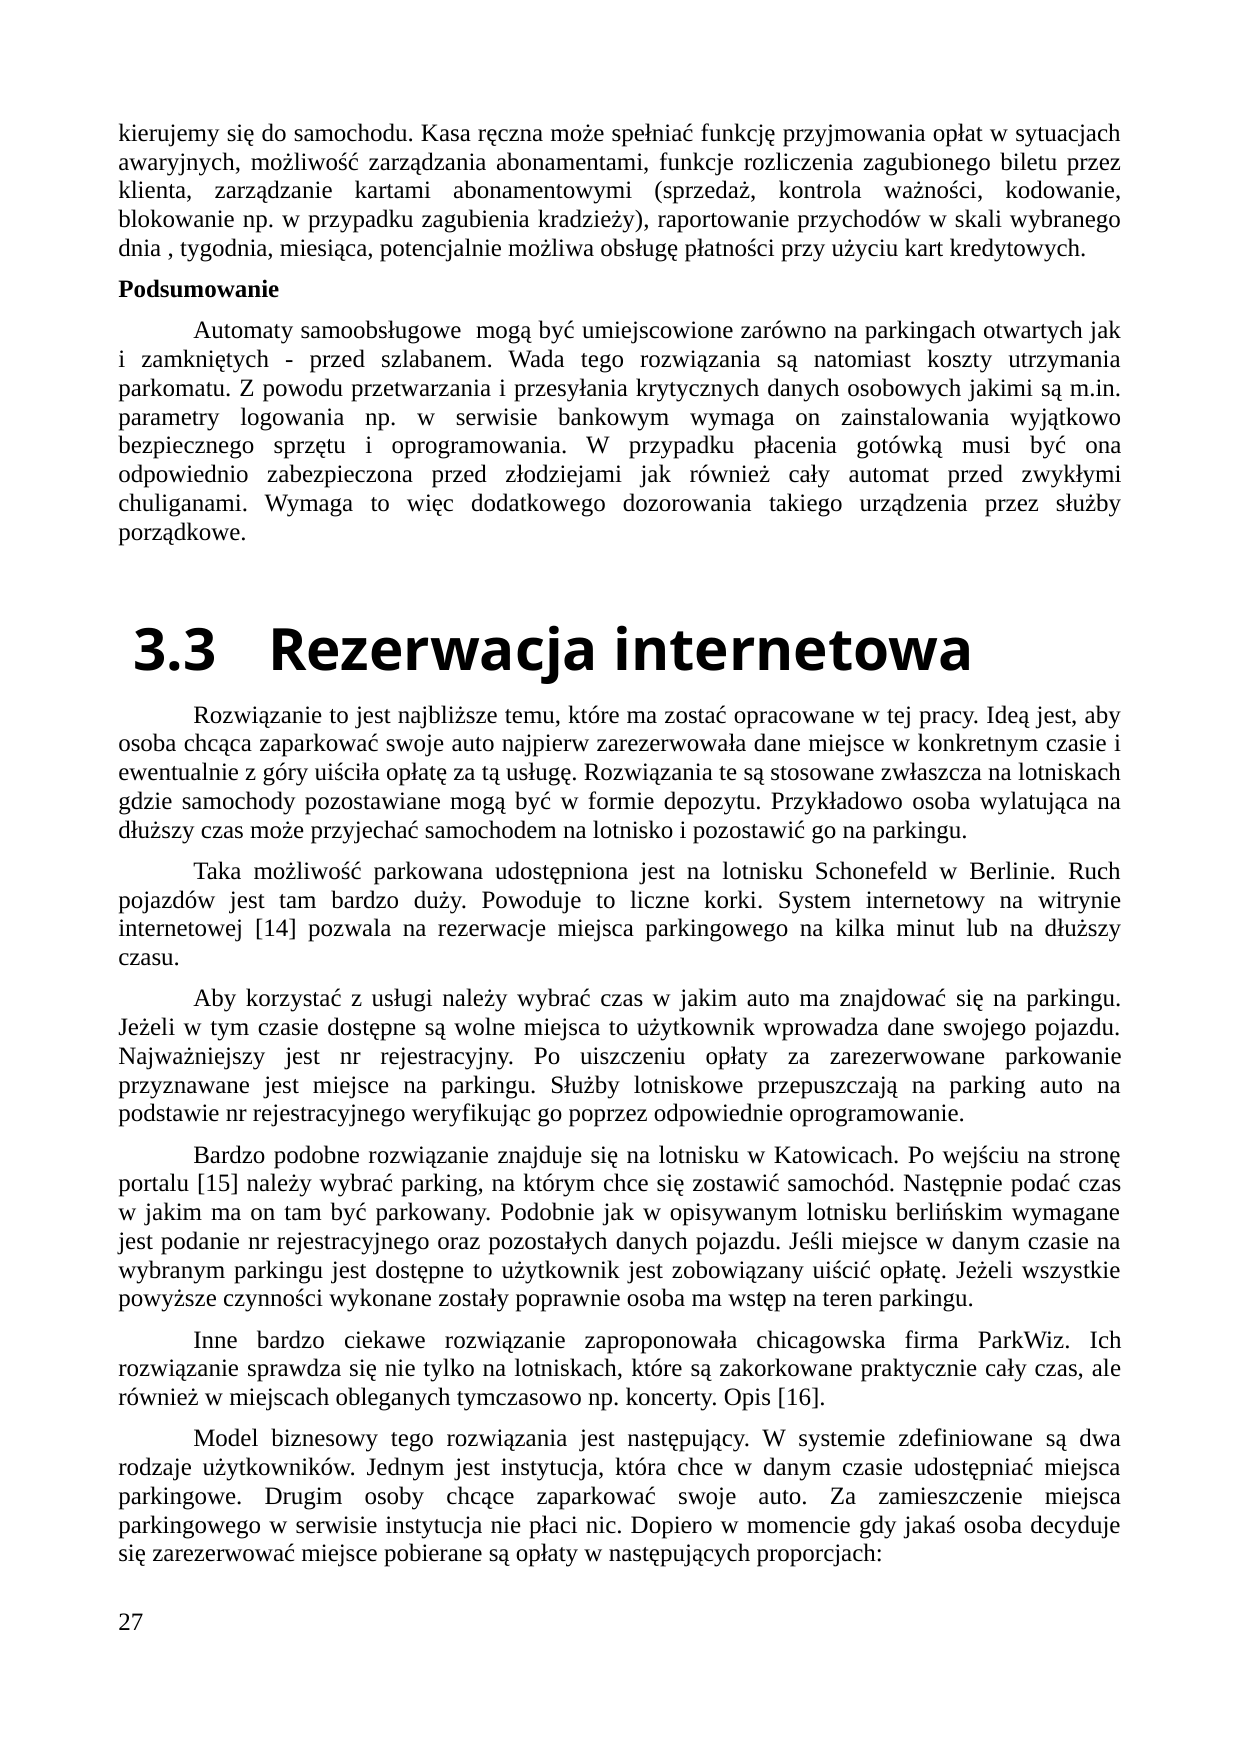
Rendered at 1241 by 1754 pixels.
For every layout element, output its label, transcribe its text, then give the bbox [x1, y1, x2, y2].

text Automaty samoobsługowe mogą być umiejscowione zarówno na parkingach otwartych jak i zamkniętych - przed szlabanem. Wada tego rozwiązania są natomiast koszty utrzymania parkomatu. Z powodu przetwarzania i przesyłania krytycznych danych osobowych jakimi są m.in. parametry logowania np. w serwisie bankowym wymaga on zainstalowania wyjątkowo bezpiecznego sprzętu i oprogramowania. W przypadku płacenia gotówką musi być ona odpowiednio zabezpieczona przed złodziejami jak również cały automat przed zwykłymi chuliganami. Wymaga to więc dodatkowego dozorowania takiego urządzenia przez służby porządkowe. [118, 316, 1122, 546]
text Rozwiązanie to jest najbliższe temu, które ma zostać opracowane w tej pracy. Ideą jest, aby osoba chcąca zaparkować swoje auto najpierw zarezerwowała dane miejsce w konkretnym czasie i ewentualnie z góry uiściła opłatę za tą usługę. Rozwiązania te są stosowane zwłaszcza na lotniskach gdzie samochody pozostawiane mogą być w formie depozytu. Przykładowo osoba wylatująca na dłuższy czas może przyjechać samochodem na lotnisko i pozostawić go na parkingu. [118, 700, 1122, 843]
text Podsumowanie [118, 274, 1122, 303]
text Model biznesowy tego rozwiązania jest następujący. W systemie zdefiniowane są dwa rodzaje użytkowników. Jednym jest instytucja, która chce w danym czasie udostępniać miejsca parkingowe. Drugim osoby chcące zaparkować swoje auto. Za zamieszczenie miejsca parkingowego w serwisie instytucja nie płaci nic. Dopiero w momencie gdy jakaś osoba decyduje się zarezerwować miejsce pobierane są opłaty w następujących proporcjach: [118, 1423, 1122, 1567]
subtitle Rezerwacja internetowa [118, 608, 1122, 687]
text Taka możliwość parkowana udostępniona jest na lotnisku Schonefeld w Berlinie. Ruch pojazdów jest tam bardzo duży. Powoduje to liczne korki. System internetowy na witrynie internetowej [14] pozwala na rezerwacje miejsca parkingowego na kilka minut lub na dłuższy czasu. [118, 856, 1122, 971]
text Inne bardzo ciekawe rozwiązanie zaproponowała chicagowska firma ParkWiz. Ich rozwiązanie sprawdza się nie tylko na lotniskach, które są zakorkowane praktycznie cały czas, ale również w miejscach obleganych tymczasowo np. koncerty. Opis [16]. [118, 1325, 1122, 1411]
text Aby korzystać z usługi należy wybrać czas w jakim auto ma znajdować się na parkingu. Jeżeli w tym czasie dostępne są wolne miejsca to użytkownik wprowadza dane swojego pojazdu. Najważniejszy jest nr rejestracyjny. Po uiszczeniu opłaty za zarezerwowane parkowanie przyznawane jest miejsce na parkingu. Służby lotniskowe przepuszczają na parking auto na podstawie nr rejestracyjnego weryfikując go poprzez odpowiednie oprogramowanie. [118, 983, 1122, 1127]
text kierujemy się do samochodu. Kasa ręczna może spełniać funkcję przyjmowania opłat w sytuacjach awaryjnych, możliwość zarządzania abonamentami, funkcje rozliczenia zagubionego biletu przez klienta, zarządzanie kartami abonamentowymi (sprzedaż, kontrola ważności, kodowanie, blokowanie np. w przypadku zagubienia kradzieży), raportowanie przychodów w skali wybranego dnia , tygodnia, miesiąca, potencjalnie możliwa obsługę płatności przy użyciu kart kredytowych. [118, 118, 1122, 262]
text Bardzo podobne rozwiązanie znajduje się na lotnisku w Katowicach. Po wejściu na stronę portalu [15] należy wybrać parking, na którym chce się zostawić samochód. Następnie podać czas w jakim ma on tam być parkowany. Podobnie jak w opisywanym lotnisku berlińskim wymagane jest podanie nr rejestracyjnego oraz pozostałych danych pojazdu. Jeśli miejsce w danym czasie na wybranym parkingu jest dostępne to użytkownik jest zobowiązany uiścić opłatę. Jeżeli wszystkie powyższe czynności wykonane zostały poprawnie osoba ma wstęp na teren parkingu. [118, 1140, 1122, 1312]
